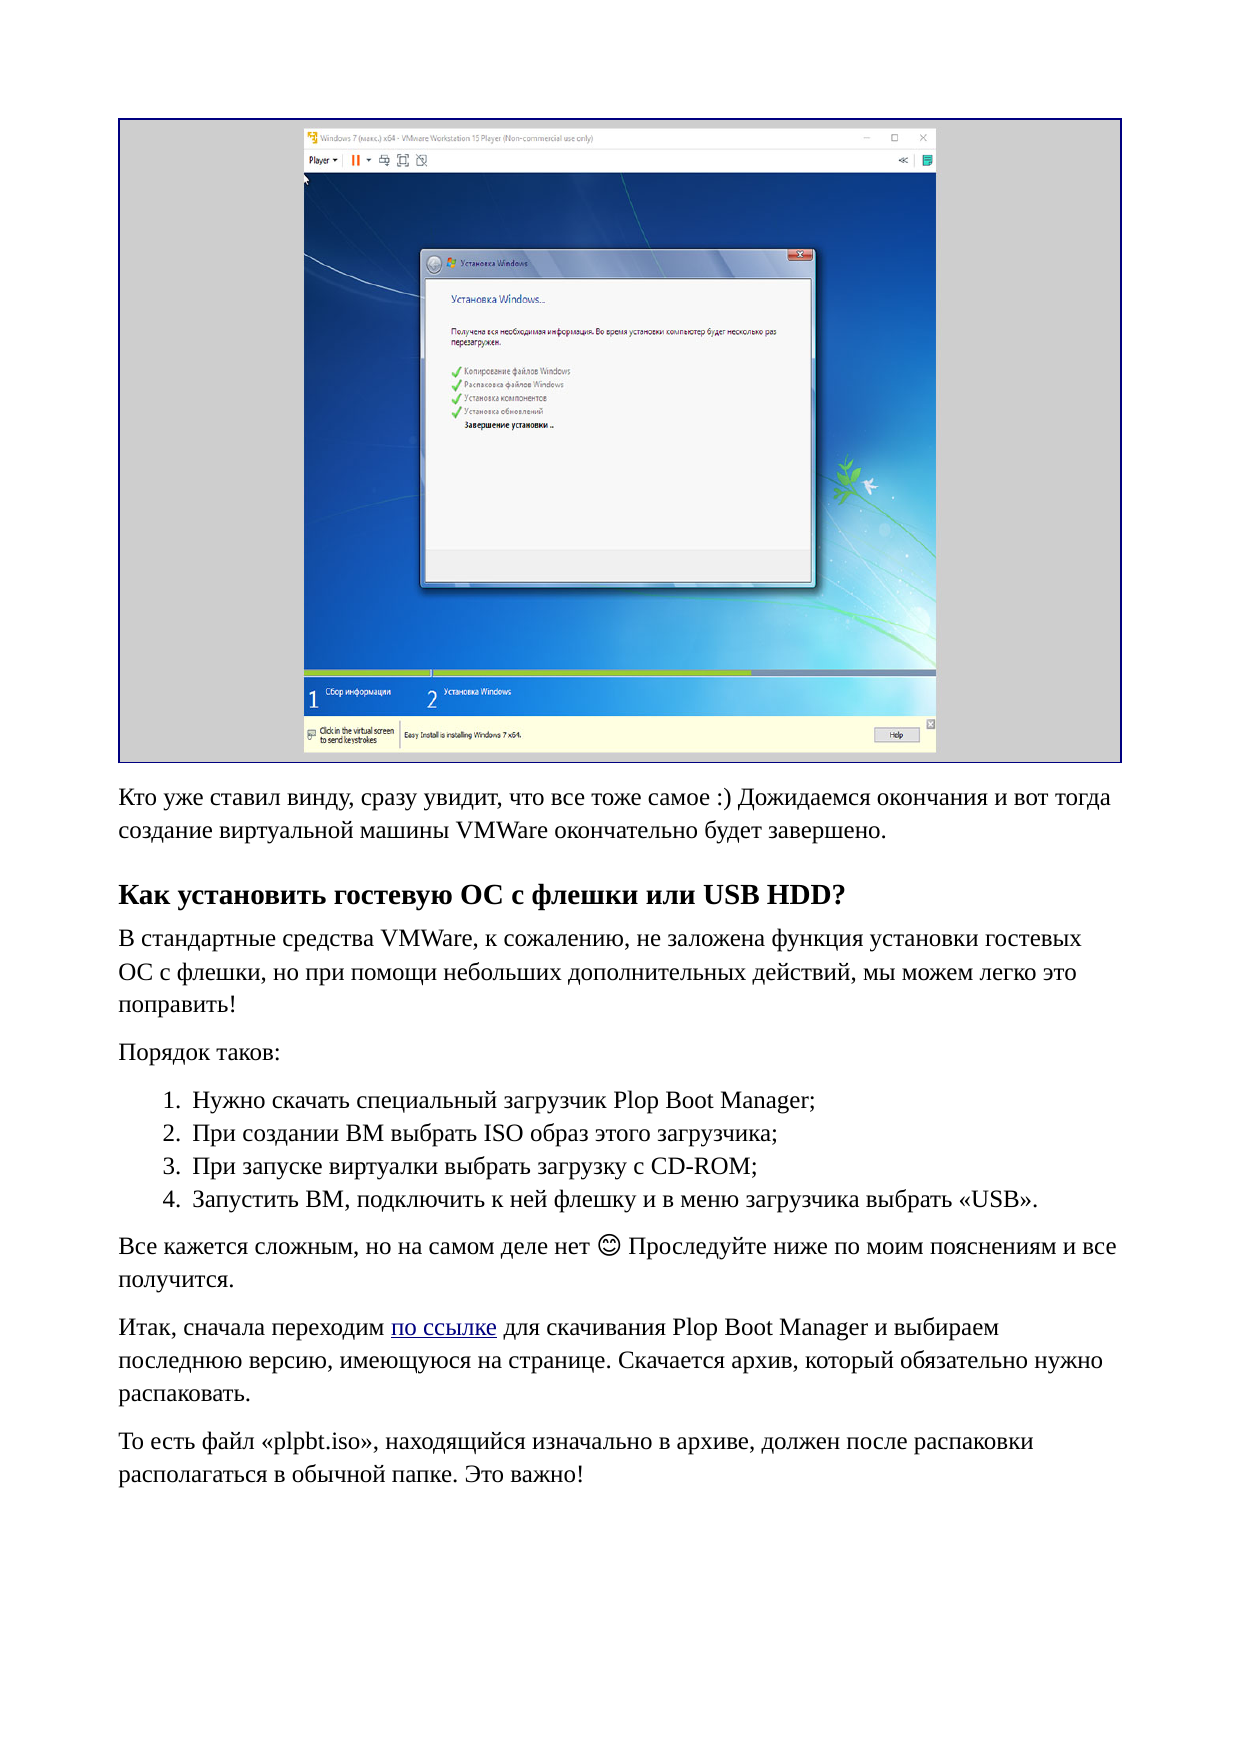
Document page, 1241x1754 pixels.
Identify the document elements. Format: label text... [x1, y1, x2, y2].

list При запуске виртуалки выбрать загрузку с CD-ROM; [162, 1151, 1122, 1179]
picture [120, 120, 1120, 762]
list При создании ВМ выбрать ISO образ этого загрузчика; [162, 1118, 1122, 1147]
text Итак, сначала переходим по ссылке для скачивания Plop Boot Manager и выбираем последнюю версию, имеющуюся на странице. Скачается архив, который обязательно нужно распаковать. [118, 1312, 1122, 1407]
text То есть файл «plpbt.iso», находящийся изначально в архиве, должен после распаковки располагаться в обычной папке. Это важно! [118, 1426, 1122, 1487]
list Нужно скачать специальный загрузчик Plop Boot Manager; [162, 1085, 1122, 1113]
subtitle Как установить гостевую ОС с флешки или USB HDD? [118, 877, 1122, 911]
text Все кажется сложным, но на самом деле нет 😊 Проследуйте ниже по моим пояснениям и все получится. [118, 1231, 1122, 1293]
text Кто уже ставил винду, сразу увидит, что все тоже самое :) Дожидаемся окончания и вот тогда создание виртуальной машины VMWare окончательно будет завершено. [118, 782, 1122, 844]
list Запустить ВМ, подключить к ней флешку и в меню загрузчика выбрать «USB». [162, 1184, 1122, 1213]
text Порядок таков: [118, 1037, 1122, 1066]
text В стандартные средства VMWare, к сожалению, не заложена функция установки гостевых ОС с флешки, но при помощи небольших дополнительных действий, мы можем легко это поправить! [118, 923, 1122, 1018]
